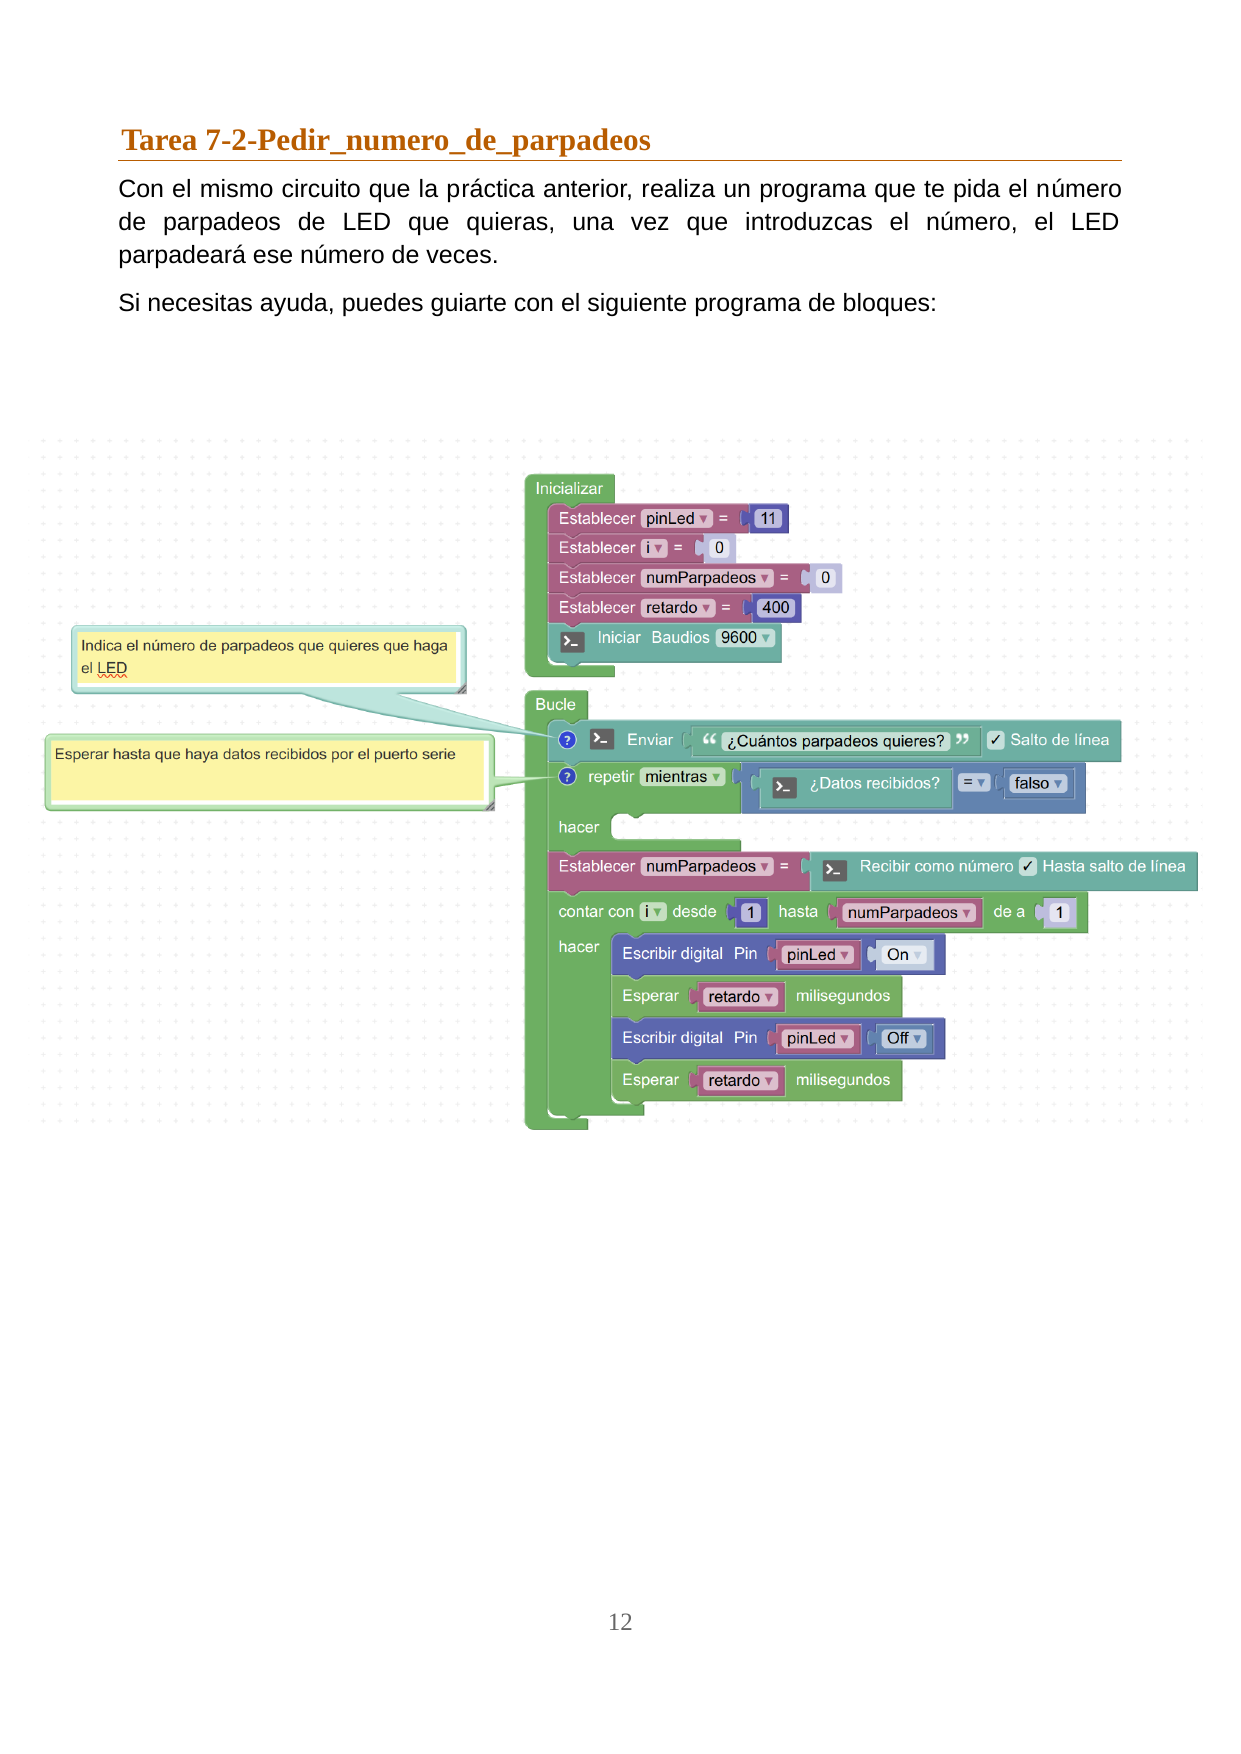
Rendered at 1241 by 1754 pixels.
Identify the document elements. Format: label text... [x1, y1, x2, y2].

text Si necesitas ayuda, puedes guiarte con el siguiente programa de bloques: [118, 288, 1122, 316]
picture [28, 436, 1203, 1133]
subtitle Tarea 7-2-Pedir_numero_de_parpadeos [118, 118, 1122, 160]
text Con el mismo circuito que la práctica anterior, realiza un programa que te pida el número de parpadeos de LED que quieras, una vez que introduzcas el número, el LED parpadeará ese número de veces. [118, 174, 1122, 269]
